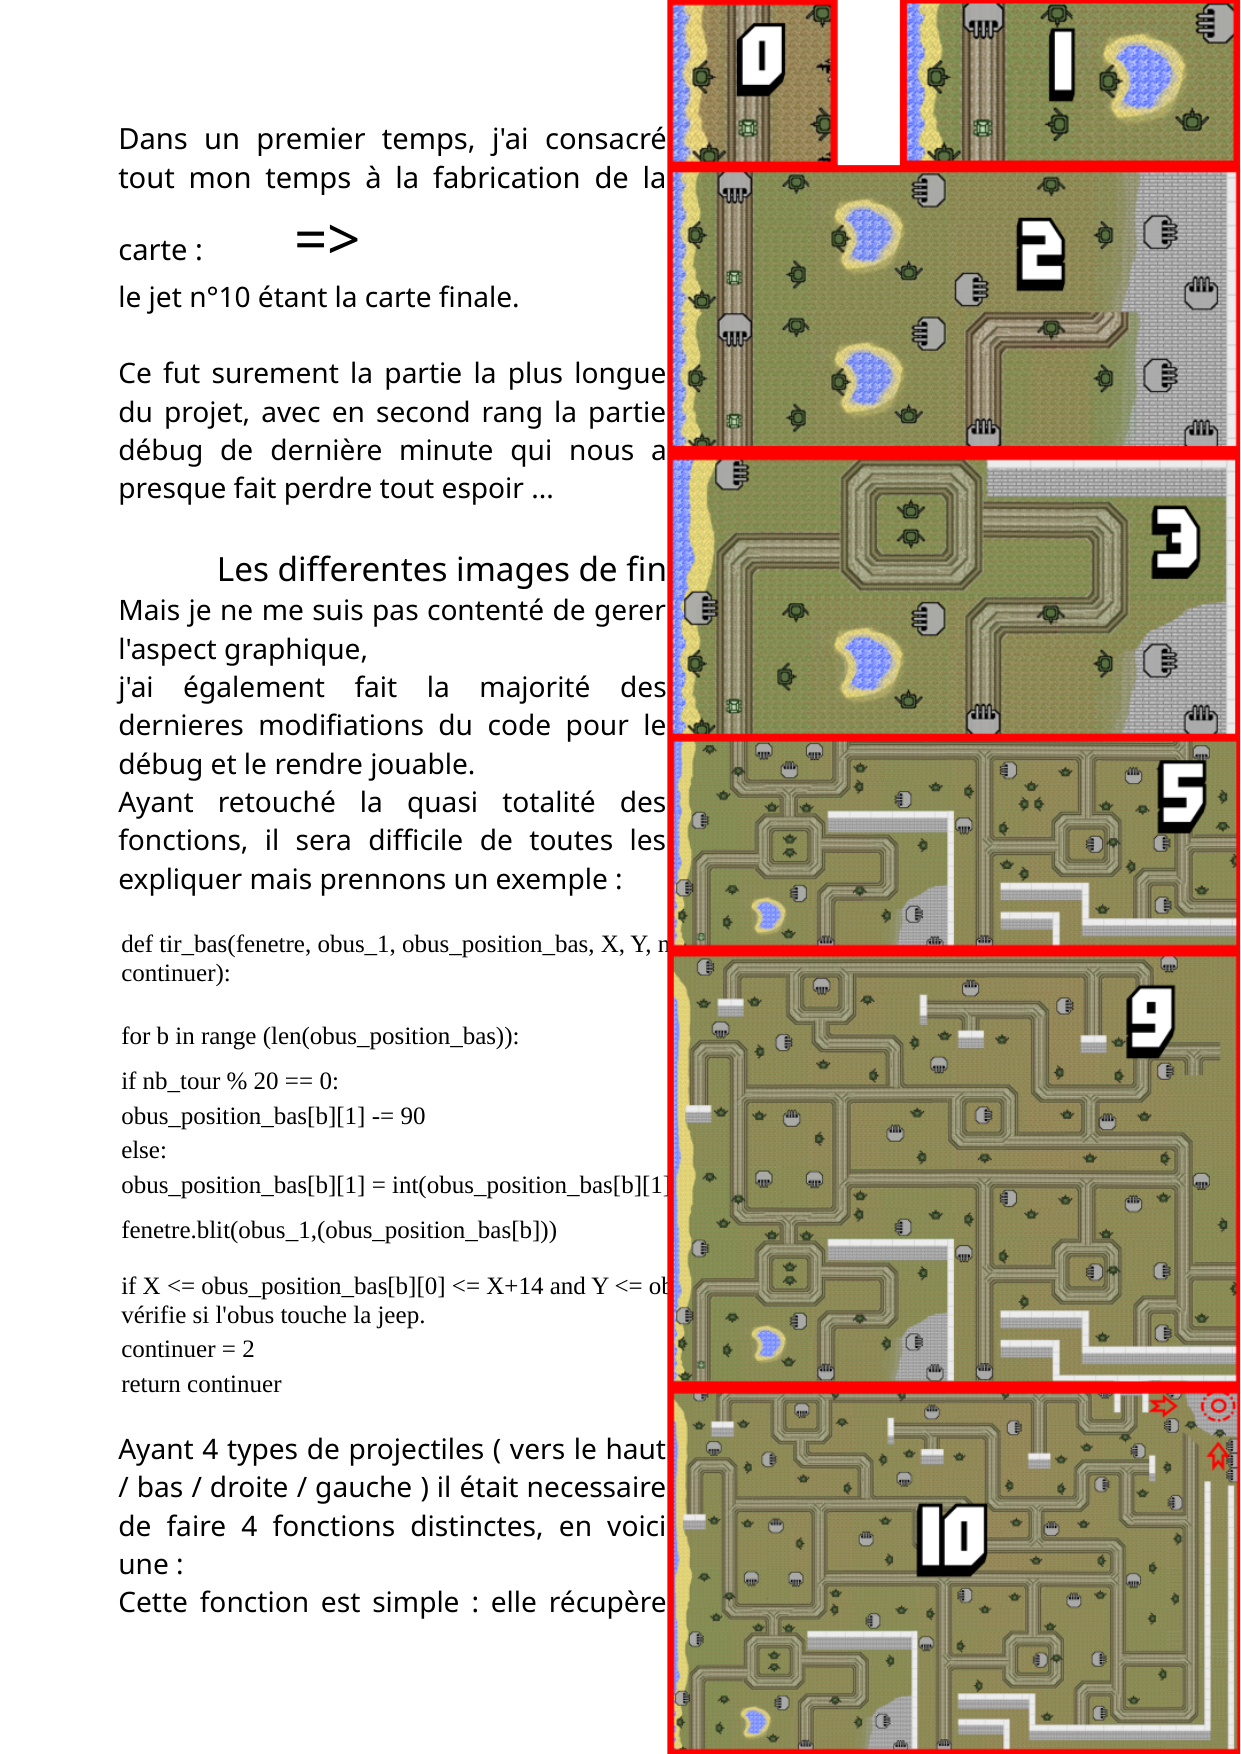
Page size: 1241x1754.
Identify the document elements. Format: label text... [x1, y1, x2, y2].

text Ayant 4 types de projectiles ( vers le haut / bas / droite / gauche ) il était necessaire de faire 4 fonctions distinctes, en voici une : [118, 1429, 667, 1583]
table_cell [118, 1247, 667, 1258]
table_cell if nb_tour % 20 == 0: [118, 1064, 667, 1098]
picture [667, 0, 1241, 1754]
table_cell [118, 1258, 667, 1268]
text Les differentes images de fin [118, 545, 667, 591]
table_cell else: [118, 1133, 667, 1167]
table_cell fenetre.blit(obus_1,(obus_position_bas[b])) [118, 1213, 667, 1247]
table_cell [118, 1053, 667, 1063]
text Ayant retouché la quasi totalité des fonctions, il sera difficile de toutes les expliquer mais prennons un exemple : [118, 782, 667, 897]
text le jet n°10 étant la carte finale. [118, 277, 667, 315]
table_cell obus_position_bas[b][1] = int(obus_position_bas[b][1]) + 5 [118, 1167, 667, 1202]
table_header def tir_bas(fenetre, obus_1, obus_position_bas, X, Y, nb_tour, continuer): [118, 926, 667, 1018]
table_cell if X <= obus_position_bas[b][0] <= X+14 and Y <= obus_position_bas[b][1] <= Y+12: # On vérifie si l'obus touche la jeep. [118, 1268, 667, 1332]
text Cette fonction est simple : elle récupère [118, 1583, 667, 1621]
text Dans un premier temps, j'ai consacré tout mon temps à la fabrication de la carte : => [118, 118, 667, 277]
text Ce fut surement la partie la plus longue du projet, avec en second rang la partie débug de dernière minute qui nous a presque fait perdre tout espoir ... [118, 354, 667, 507]
table_cell [118, 1202, 667, 1212]
table_cell obus_position_bas[b][1] -= 90 [118, 1098, 667, 1133]
table_header for b in range (len(obus_position_bas)): [118, 1018, 667, 1053]
text Mais je ne me suis pas contenté de gerer l'aspect graphique, [118, 591, 667, 667]
table_header return continuer [118, 1366, 294, 1401]
text j'ai également fait la majorité des dernieres modifiations du code pour le débug et le rendre jouable. [118, 667, 667, 782]
table_cell continuer = 2 [118, 1332, 667, 1366]
